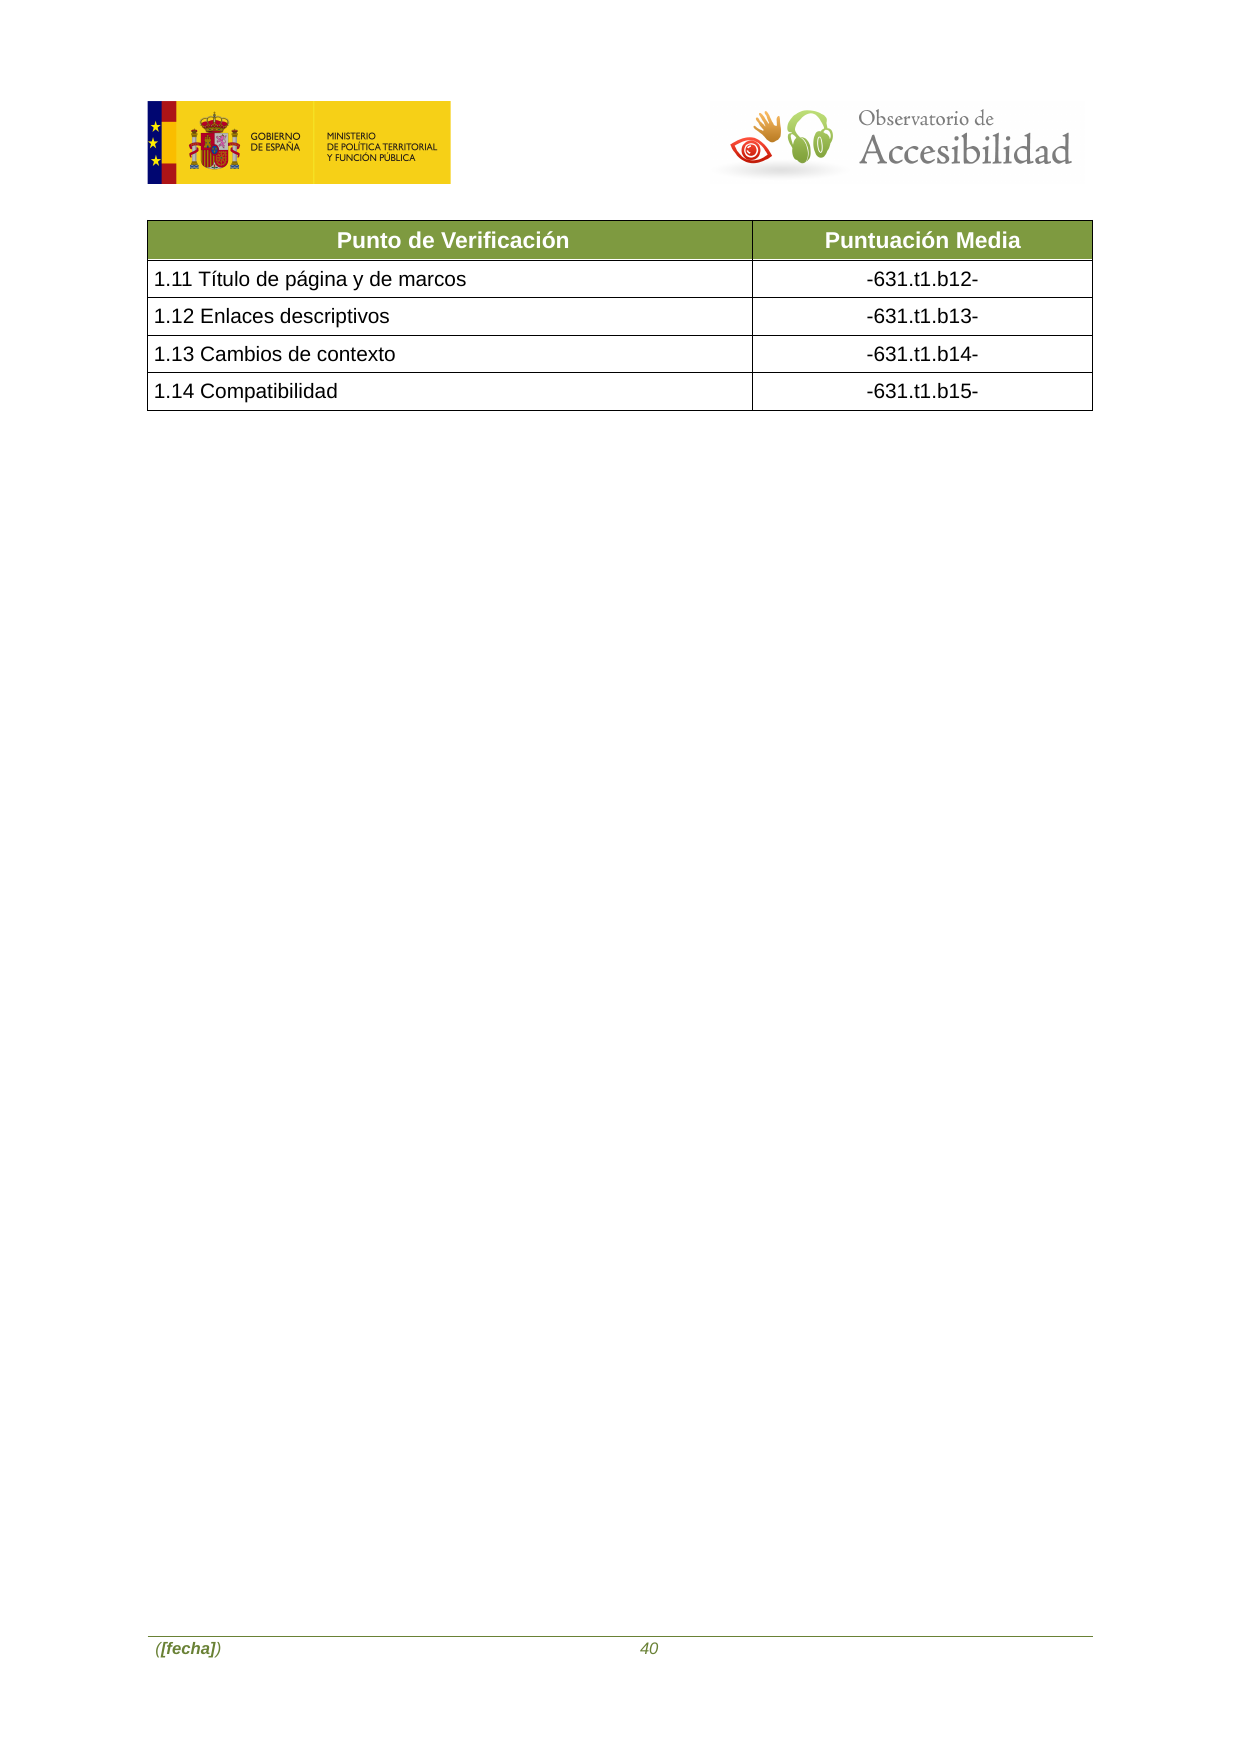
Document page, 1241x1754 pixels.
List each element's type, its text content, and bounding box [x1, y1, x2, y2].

table_cell 1.12 Enlaces descriptivos [148, 298, 752, 334]
picture [147, 101, 451, 184]
table_header Punto de Verificación [148, 221, 752, 259]
table_cell -631.t1.b14- [753, 336, 1092, 372]
table_header Puntuación Media [753, 221, 1092, 259]
table_cell -631.t1.b15- [753, 373, 1092, 409]
table_cell 1.11 Título de página y de marcos [148, 261, 752, 297]
table_cell -631.t1.b12- [753, 261, 1092, 297]
table_cell 1.13 Cambios de contexto [148, 336, 752, 372]
picture [710, 101, 1086, 184]
table_cell -631.t1.b13- [753, 298, 1092, 334]
table_cell 1.14 Compatibilidad [148, 373, 752, 409]
